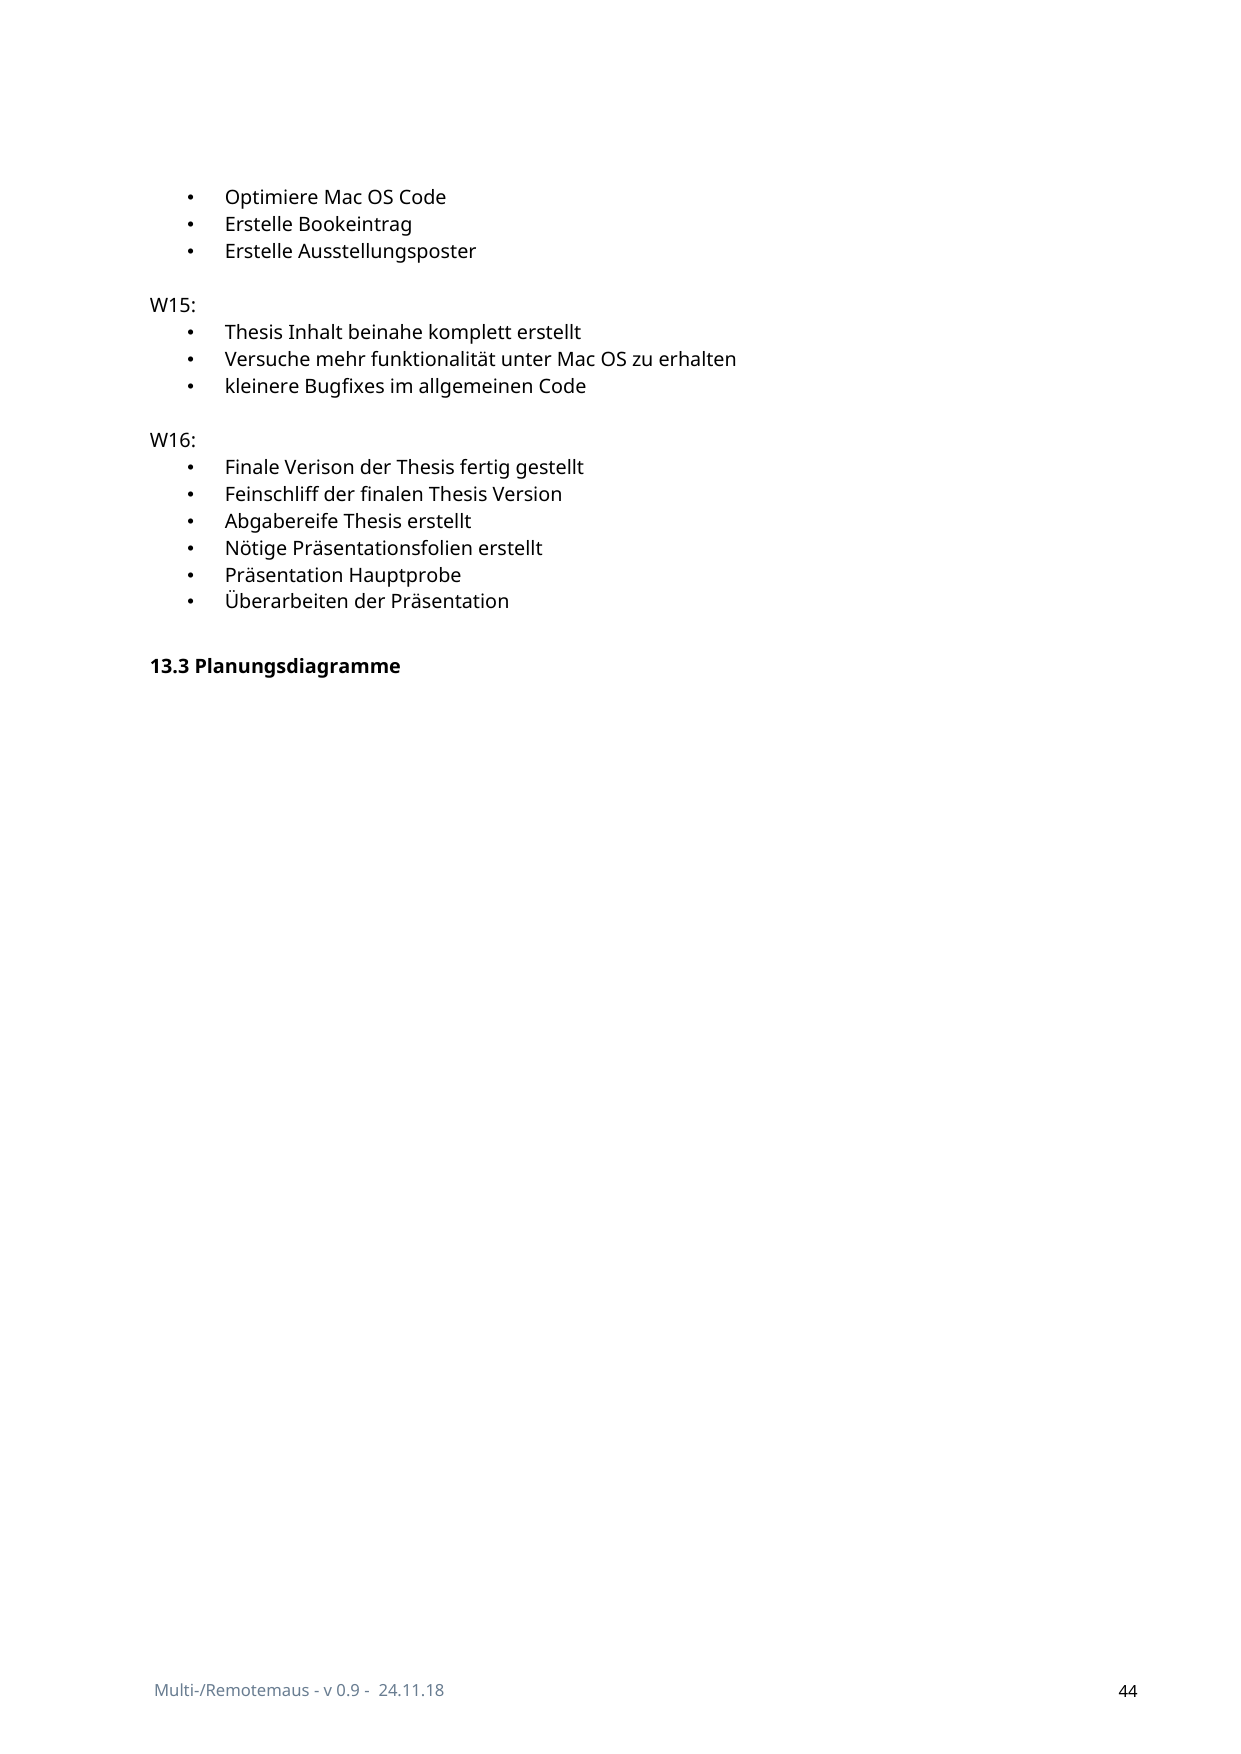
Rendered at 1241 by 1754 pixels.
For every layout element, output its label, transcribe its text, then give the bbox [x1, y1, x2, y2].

list Versuche mehr funktionalität unter Mac OS zu erhalten [187, 345, 1136, 372]
list Optimiere Mac OS Code [187, 183, 1136, 210]
list Abgabereife Thesis erstellt [187, 507, 1136, 534]
list Erstelle Bookeintrag [187, 210, 1136, 237]
subtitle Planungsdiagramme [149, 652, 1136, 679]
list Überarbeiten der Präsentation [187, 588, 1136, 615]
list Nötige Präsentationsfolien erstellt [187, 534, 1136, 561]
list Thesis Inhalt beinahe komplett erstellt [187, 318, 1136, 345]
list Erstelle Ausstellungsposter [187, 237, 1136, 264]
text W16: [149, 426, 1136, 453]
list kleinere Bugfixes im allgemeinen Code [187, 372, 1136, 399]
list Finale Verison der Thesis fertig gestellt [187, 453, 1136, 480]
list Feinschliff der finalen Thesis Version [187, 480, 1136, 507]
text W15: [149, 291, 1136, 318]
list Präsentation Hauptprobe [187, 561, 1136, 588]
